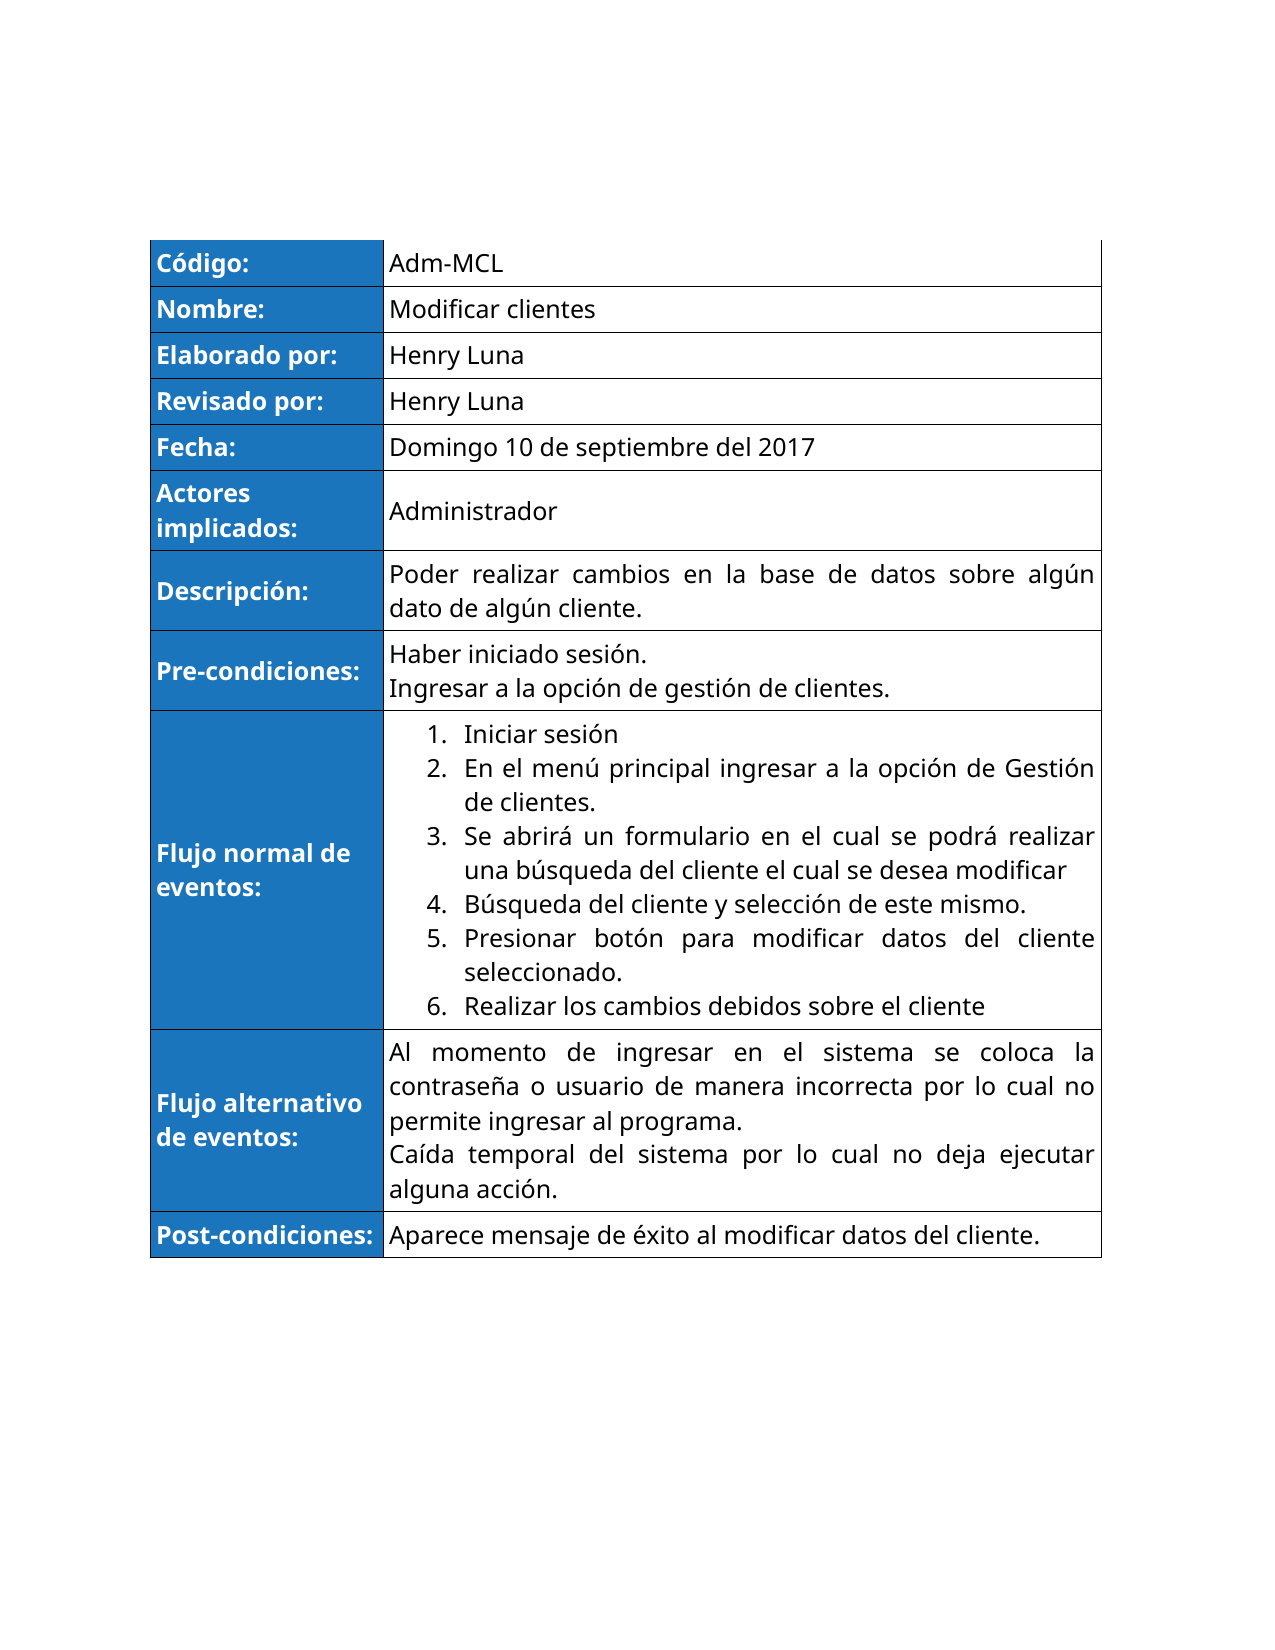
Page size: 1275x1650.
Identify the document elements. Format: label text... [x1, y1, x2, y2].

table_cell Post-condiciones: [151, 1212, 383, 1257]
table_cell Flujo normal de eventos: [151, 711, 383, 1029]
table_cell Domingo 10 de septiembre del 2017 [384, 425, 1101, 470]
table_header Adm-MCL [384, 240, 1101, 286]
table_cell Pre-condiciones: [151, 631, 383, 710]
table_cell Haber iniciado sesión. Ingresar a la opción de gestión de clientes. [384, 631, 1101, 710]
table_cell Flujo alternativo de eventos: [151, 1030, 383, 1211]
table_cell Revisado por: [151, 379, 383, 424]
table_cell Henry Luna [384, 379, 1101, 424]
table_cell Modificar clientes [384, 287, 1101, 332]
table_cell Fecha: [151, 425, 383, 470]
table_cell Descripción: [151, 551, 383, 630]
table_cell Poder realizar cambios en la base de datos sobre algún dato de algún cliente. [384, 551, 1101, 630]
table_cell Nombre: [151, 287, 383, 332]
table_cell Actores implicados: [151, 471, 383, 550]
table_cell Aparece mensaje de éxito al modificar datos del cliente. [384, 1212, 1101, 1257]
table_header Código: [151, 240, 383, 286]
table_cell Iniciar sesión En el menú principal ingresar a la opción de Gestión de clientes. Se abrirá un formulario en el cual se podrá realizar una búsqueda del cliente el cual se desea modificar Búsqueda del cliente y selección de este mismo. Presionar botón para modificar datos del cliente seleccionado. Realizar los cambios debidos sobre el cliente [384, 711, 1101, 1029]
table_cell Henry Luna [384, 333, 1101, 378]
table_cell Elaborado por: [151, 333, 383, 378]
table_cell Administrador [384, 471, 1101, 550]
table_cell Al momento de ingresar en el sistema se coloca la contraseña o usuario de manera incorrecta por lo cual no permite ingresar al programa. Caída temporal del sistema por lo cual no deja ejecutar alguna acción. [384, 1030, 1101, 1211]
